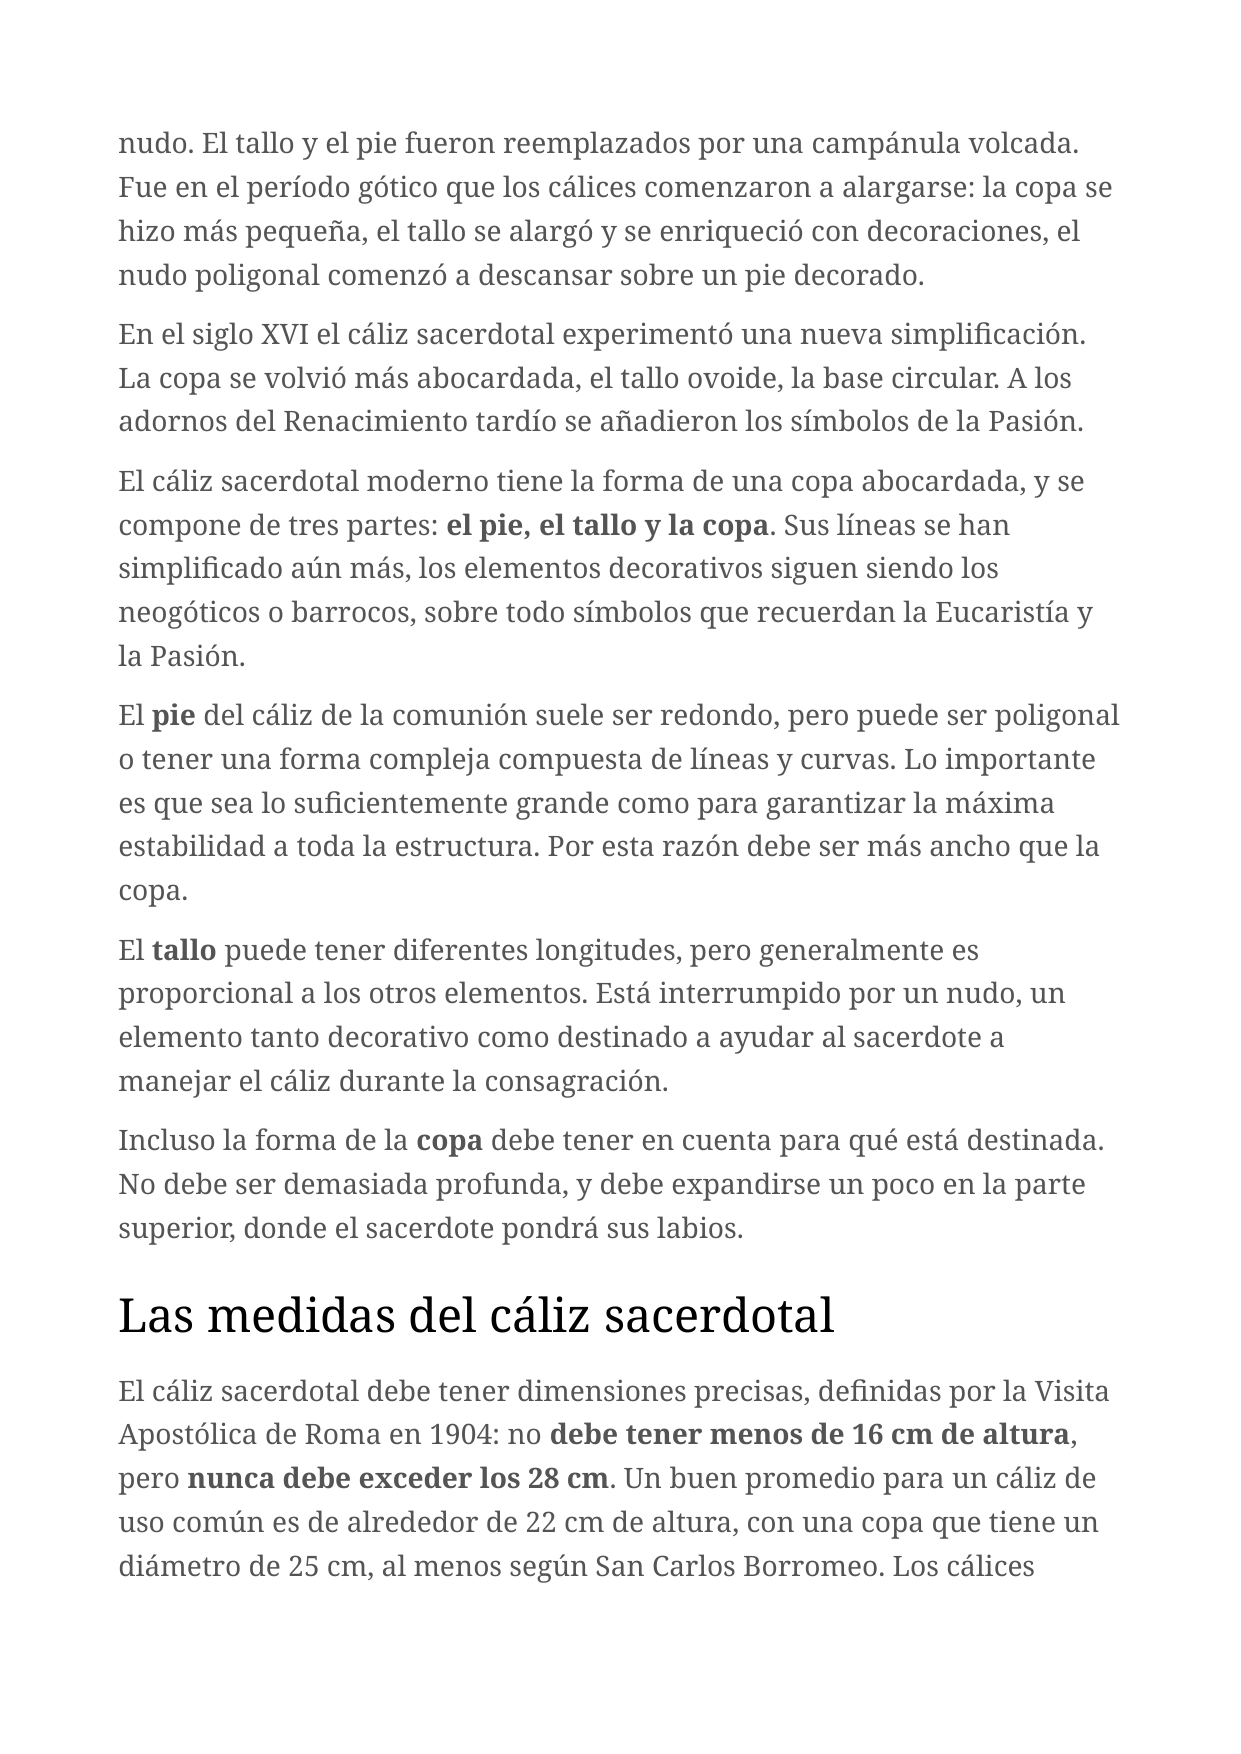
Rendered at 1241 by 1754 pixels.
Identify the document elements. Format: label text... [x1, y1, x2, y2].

text El pie del cáliz de la comunión suele ser redondo, pero puede ser poligonal o tener una forma compleja compuesta de líneas y curvas. Lo importante es que sea lo suficientemente grande como para garantizar la máxima estabilidad a toda la estructura. Por esta razón debe ser más ancho que la copa. [118, 690, 1122, 909]
text El tallo puede tener diferentes longitudes, pero generalmente es proporcional a los otros elementos. Está interrumpido por un nudo, un elemento tanto decorativo como destinado a ayudar al sacerdote a manejar el cáliz durante la consagración. [118, 924, 1122, 1099]
text Incluso la forma de la copa debe tener en cuenta para qué está destinada. No debe ser demasiada profunda, y debe expandirse un poco en la parte superior, donde el sacerdote pondrá sus labios. [118, 1115, 1122, 1246]
subtitle Las medidas del cáliz sacerdotal [118, 1283, 1122, 1347]
text nudo. El tallo y el pie fueron reemplazados por una campánula volcada. Fue en el período gótico que los cálices comenzaron a alargarse: la copa se hizo más pequeña, el tallo se alargó y se enriqueció con decoraciones, el nudo poligonal comenzó a descansar sobre un pie decorado. [118, 118, 1122, 293]
text En el siglo XVI el cáliz sacerdotal experimentó una nueva simplificación. La copa se volvió más abocardada, el tallo ovoide, la base circular. A los adornos del Renacimiento tardío se añadieron los símbolos de la Pasión. [118, 309, 1122, 440]
text El cáliz sacerdotal debe tener dimensiones precisas, definidas por la Visita Apostólica de Roma en 1904: no debe tener menos de 16 cm de altura, pero nunca debe exceder los 28 cm. Un buen promedio para un cáliz de uso común es de alrededor de 22 cm de altura, con una copa que tiene un diámetro de 25 cm, al menos según San Carlos Borromeo. Los cálices [118, 1365, 1122, 1584]
text El cáliz sacerdotal moderno tiene la forma de una copa abocardada, y se compone de tres partes: el pie, el tallo y la copa. Sus líneas se han simplificado aún más, los elementos decorativos siguen siendo los neogóticos o barrocos, sobre todo símbolos que recuerdan la Eucaristía y la Pasión. [118, 456, 1122, 674]
